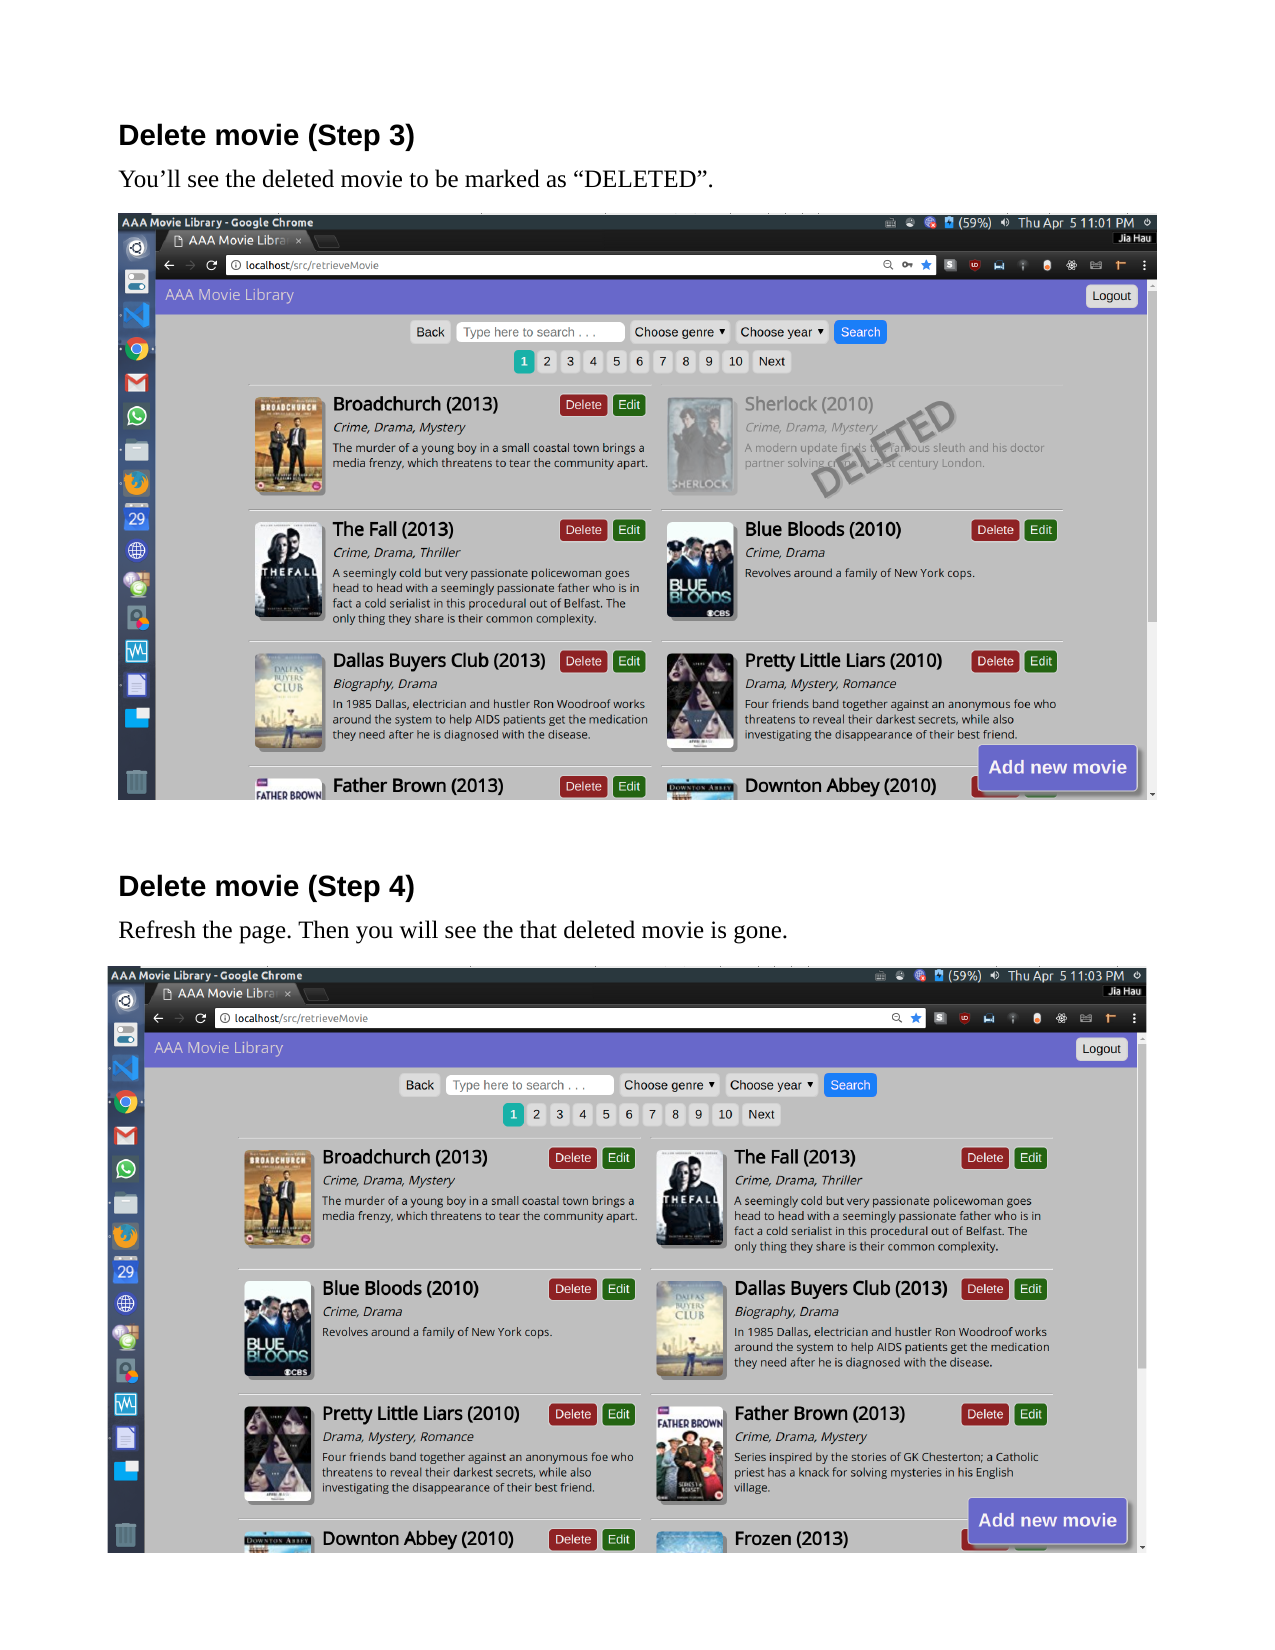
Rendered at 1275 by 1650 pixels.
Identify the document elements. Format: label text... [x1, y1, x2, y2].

picture [118, 213, 1157, 800]
text Refresh the page. Then you will see the that deleted movie is gone. [118, 915, 1157, 944]
picture [107, 966, 1147, 1553]
text You’ll see the deleted movie to be marked as “DELETED”. [118, 164, 1157, 193]
subtitle Delete movie (Step 3) [118, 118, 1157, 152]
subtitle Delete movie (Step 4) [118, 869, 1157, 902]
